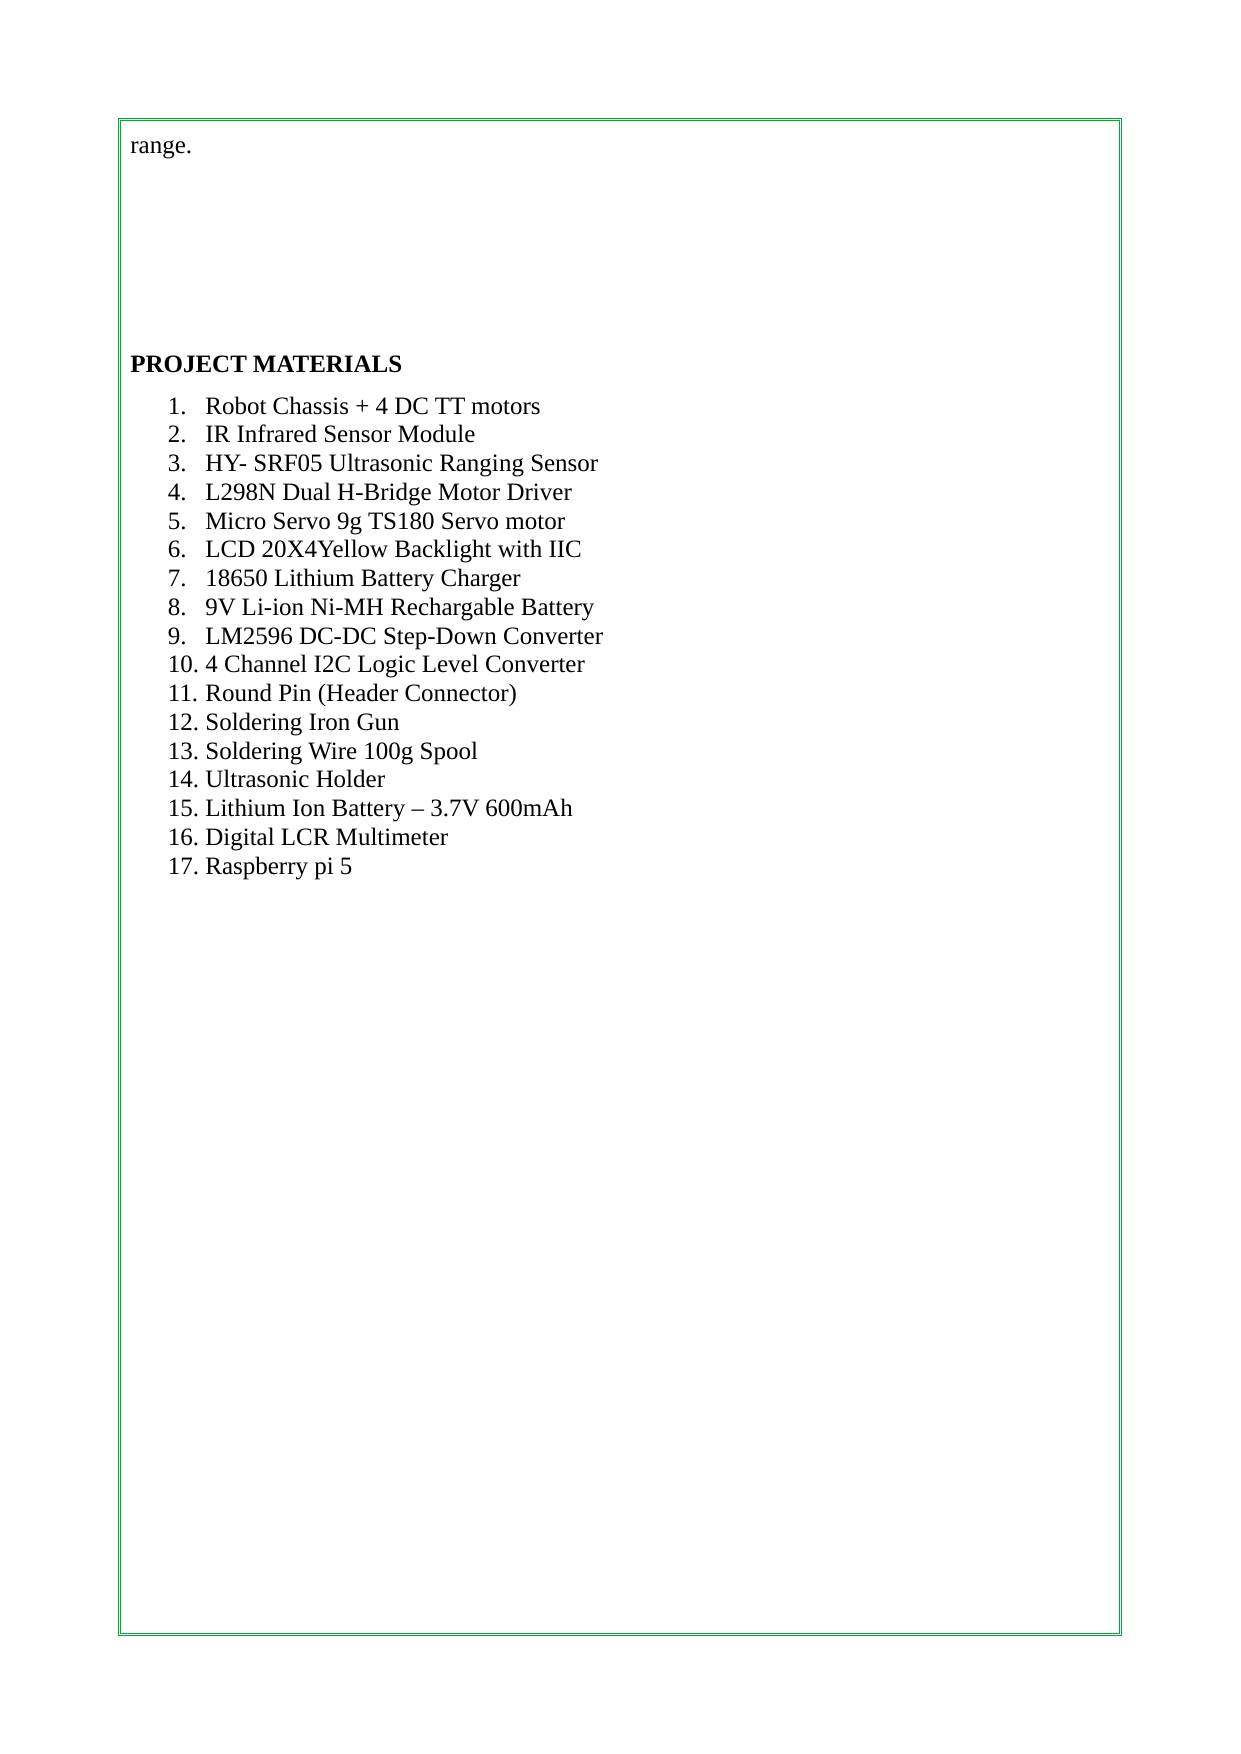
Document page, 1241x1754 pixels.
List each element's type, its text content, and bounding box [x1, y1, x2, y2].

list Ultrasonic Holder [168, 764, 1110, 793]
list Round Pin (Header Connector) [168, 678, 1110, 707]
list L298N Dual H-Bridge Motor Driver [168, 477, 1110, 506]
list LM2596 DC-DC Step-Down Converter [168, 621, 1110, 649]
text range. [130, 130, 1110, 225]
list Robot Chassis + 4 DC TT motors [168, 391, 1110, 419]
list Soldering Iron Gun [168, 707, 1110, 736]
list 9V Li-ion Ni-MH Rechargable Battery [168, 592, 1110, 621]
list Soldering Wire 100g Spool [168, 736, 1110, 764]
list LCD 20X4Yellow Backlight with IIC [168, 534, 1110, 563]
list Micro Servo 9g TS180 Servo motor [168, 506, 1110, 534]
list IR Infrared Sensor Module [168, 419, 1110, 448]
list 4 Channel I2C Logic Level Converter [168, 649, 1110, 678]
list HY- SRF05 Ultrasonic Ranging Sensor [168, 448, 1110, 477]
list 18650 Lithium Battery Charger [168, 563, 1110, 592]
subtitle PROJECT MATERIALS [130, 349, 1110, 378]
list Digital LCR Multimeter [168, 822, 1110, 851]
list Lithium Ion Battery – 3.7V 600mAh [168, 793, 1110, 822]
list Raspberry pi 5 [168, 851, 1110, 879]
